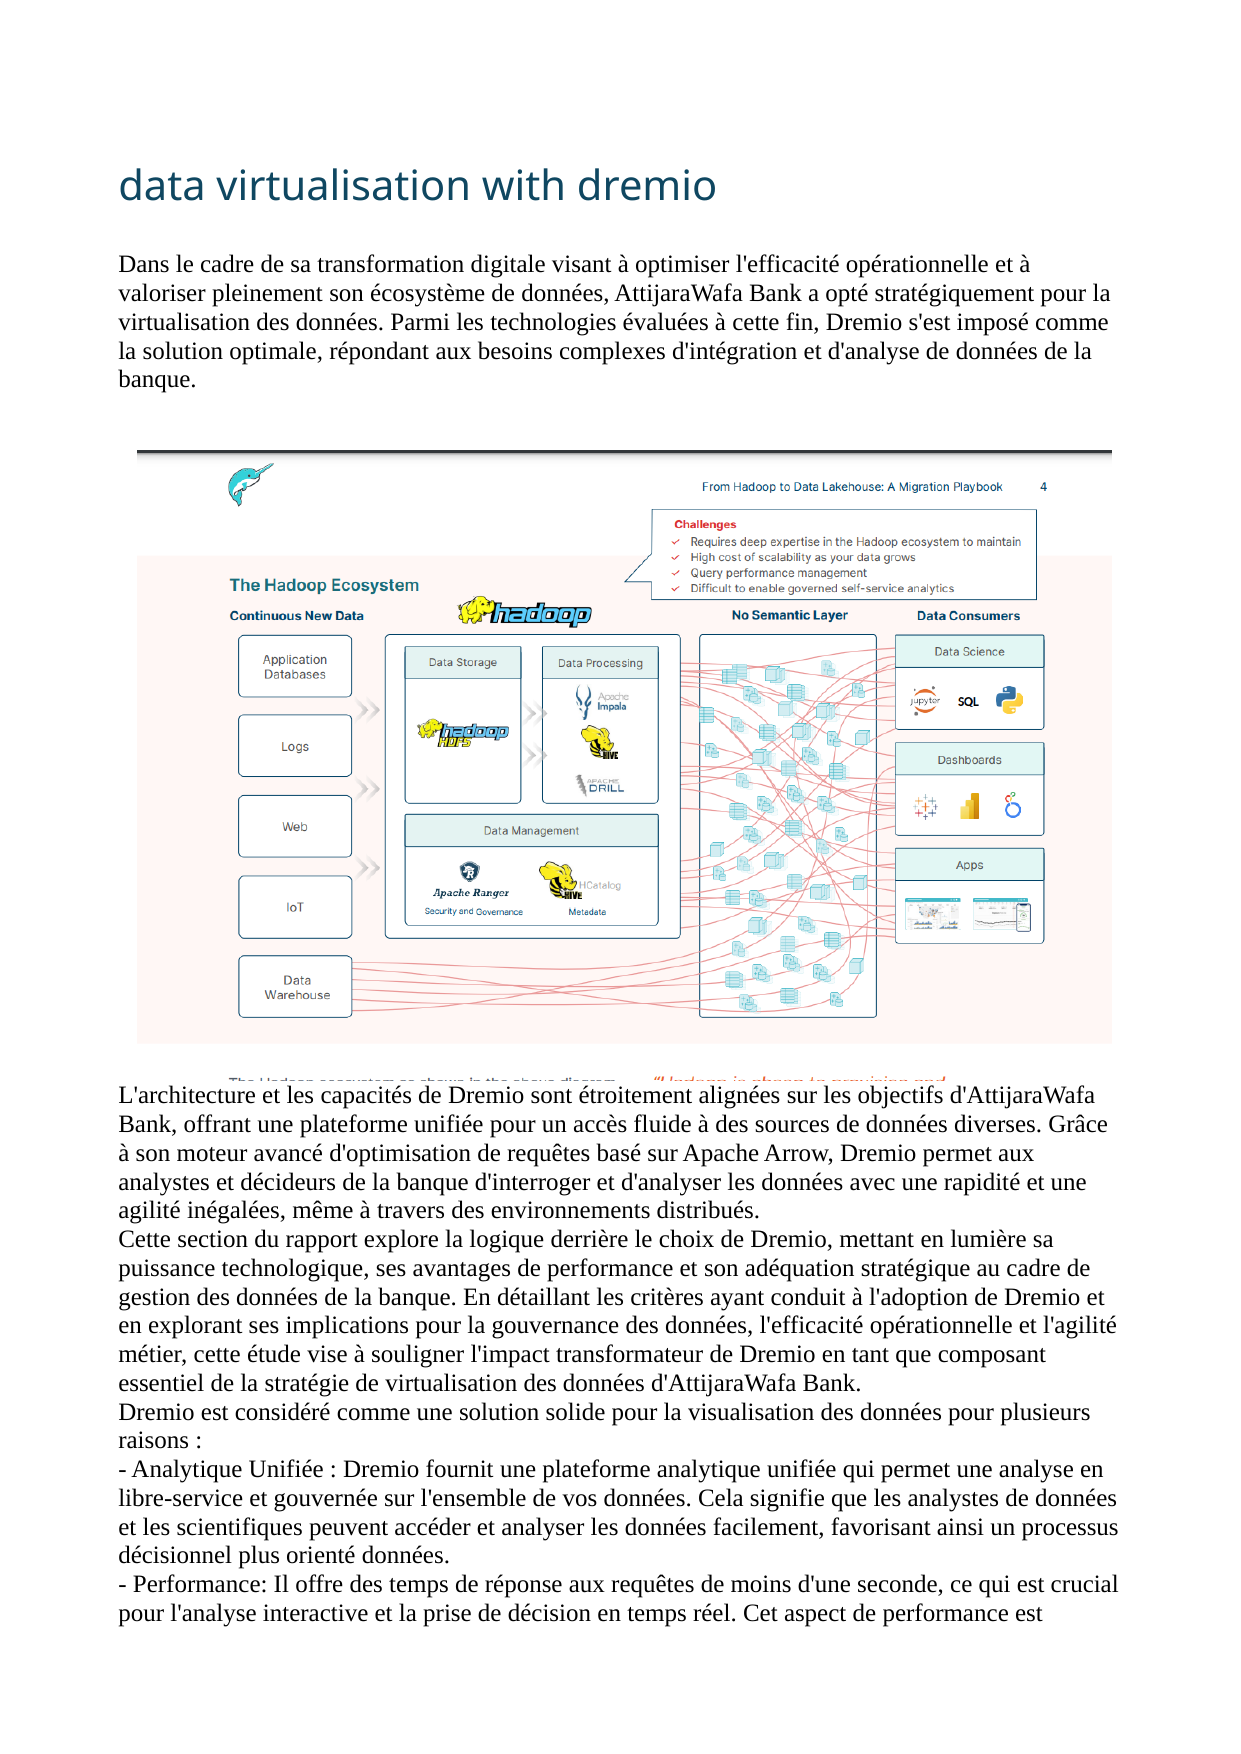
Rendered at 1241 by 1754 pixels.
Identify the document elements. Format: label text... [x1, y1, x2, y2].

text Dremio est considéré comme une solution solide pour la visualisation des données pour plusieurs raisons : [118, 1397, 1122, 1454]
text - Performance: Il offre des temps de réponse aux requêtes de moins d'une seconde, ce qui est crucial pour l'analyse interactive et la prise de décision en temps réel. Cet aspect de performance est [118, 1569, 1122, 1627]
text Cette section du rapport explore la logique derrière le choix de Dremio, mettant en lumière sa puissance technologique, ses avantages de performance et son adéquation stratégique au cadre de gestion des données de la banque. En détaillant les critères ayant conduit à l'adoption de Dremio et en explorant ses implications pour la gouvernance des données, l'efficacité opérationnelle et l'agilité métier, cette étude vise à souligner l'impact transformateur de Dremio en tant que composant essentiel de la stratégie de virtualisation des données d'AttijaraWafa Bank. [118, 1224, 1122, 1397]
text - Analytique Unifiée : Dremio fournit une plateforme analytique unifiée qui permet une analyse en libre-service et gouvernée sur l'ensemble de vos données. Cela signifie que les analystes de données et les scientifiques peuvent accéder et analyser les données facilement, favorisant ainsi un processus décisionnel plus orienté données. [118, 1454, 1122, 1569]
text Dans le cadre de sa transformation digitale visant à optimiser l'efficacité opérationnelle et à valoriser pleinement son écosystème de données, AttijaraWafa Bank a opté stratégiquement pour la virtualisation des données. Parmi les technologies évaluées à cette fin, Dremio s'est imposé comme la solution optimale, répondant aux besoins complexes d'intégration et d'analyse de données de la banque. [118, 249, 1122, 393]
text L'architecture et les capacités de Dremio sont étroitement alignées sur les objectifs d'AttijaraWafa Bank, offrant une plateforme unifiée pour un accès fluide à des sources de données diverses. Grâce à son moteur avancé d'optimisation de requêtes basé sur Apache Arrow, Dremio permet aux analystes et décideurs de la banque d'interroger et d'analyser les données avec une rapidité et une agilité inégalées, même à travers des environnements distribués. [118, 1080, 1122, 1224]
picture [137, 450, 1112, 1081]
subtitle data virtualisation with dremio [118, 156, 1122, 212]
